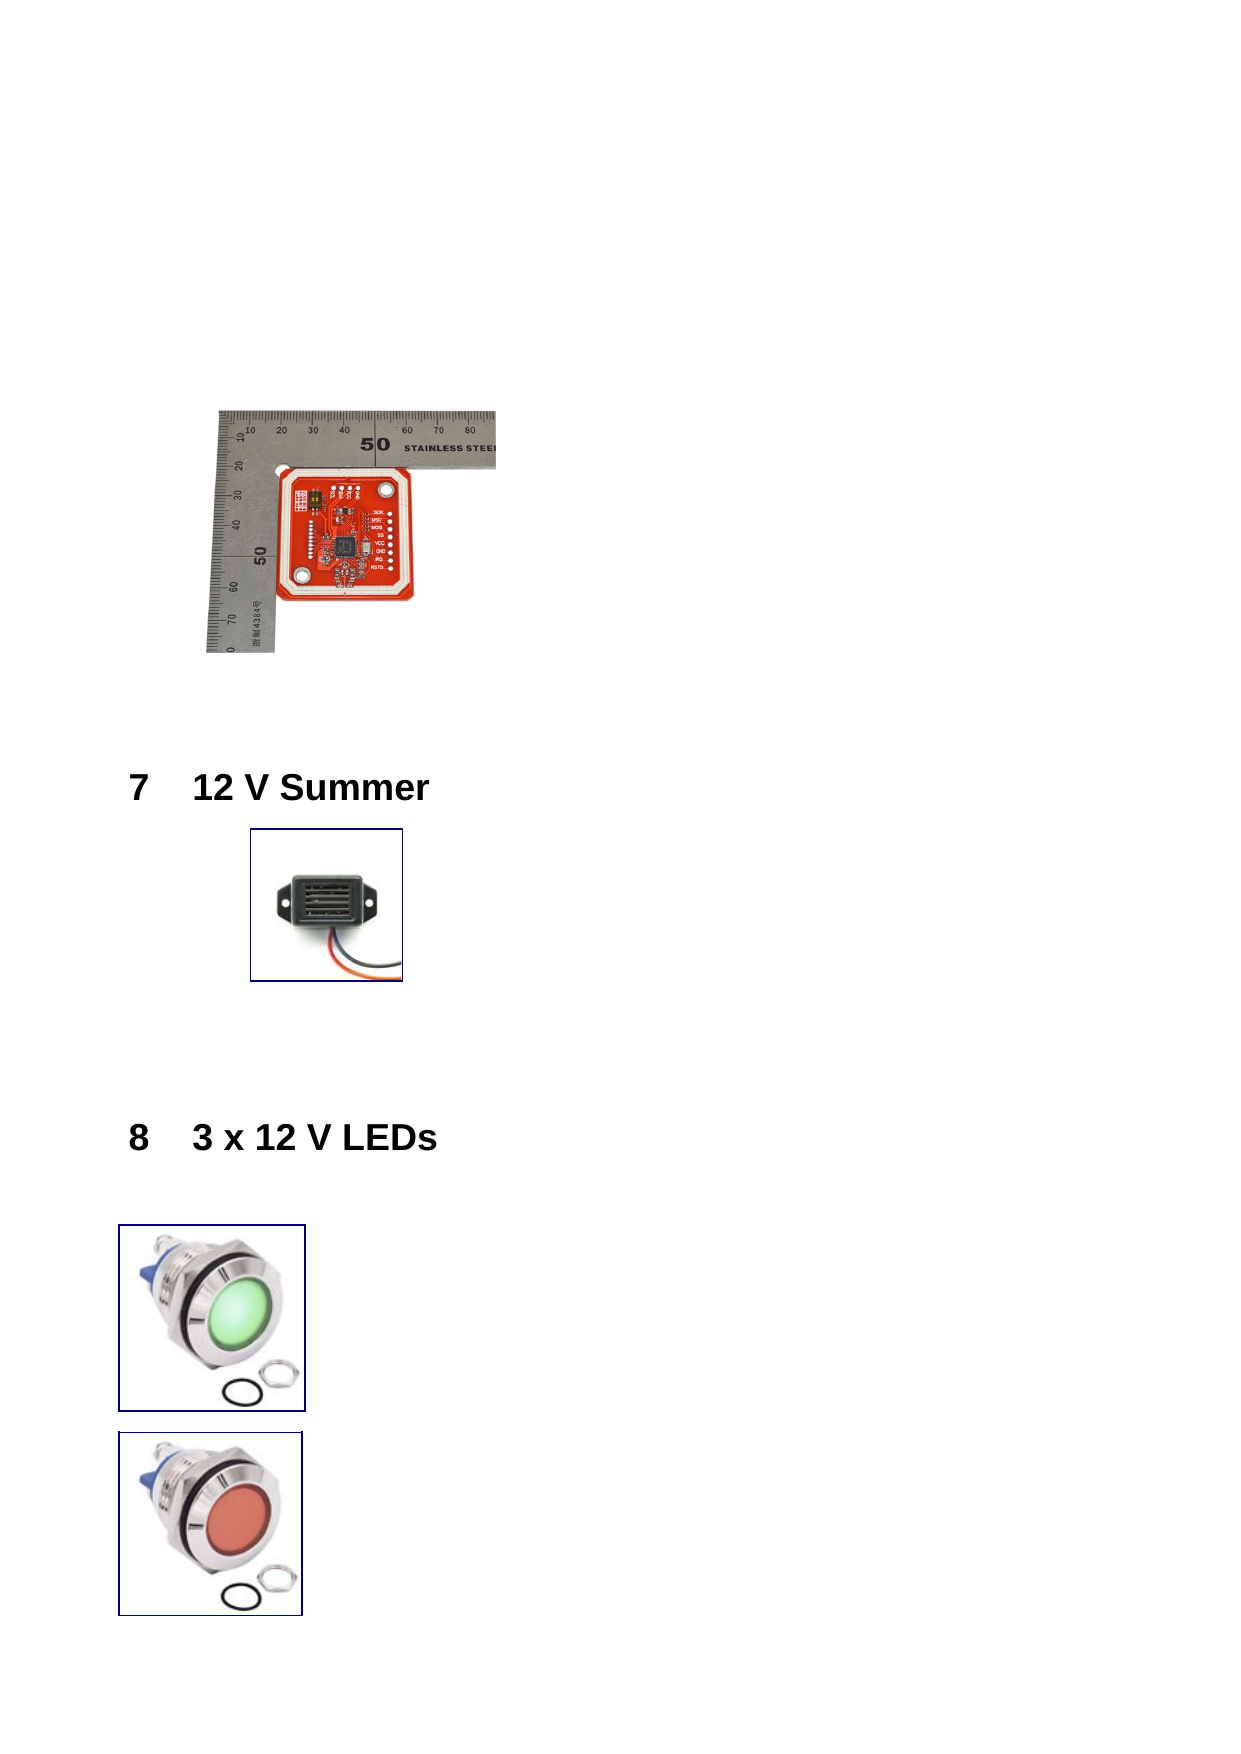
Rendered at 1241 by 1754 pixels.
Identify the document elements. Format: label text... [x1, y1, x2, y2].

picture [120, 1226, 304, 1410]
picture [139, 351, 570, 682]
picture [251, 830, 402, 980]
subtitle 3 x 12 V LEDs [118, 1115, 1122, 1158]
subtitle 12 V Summer [118, 766, 1122, 809]
picture [120, 1433, 301, 1615]
